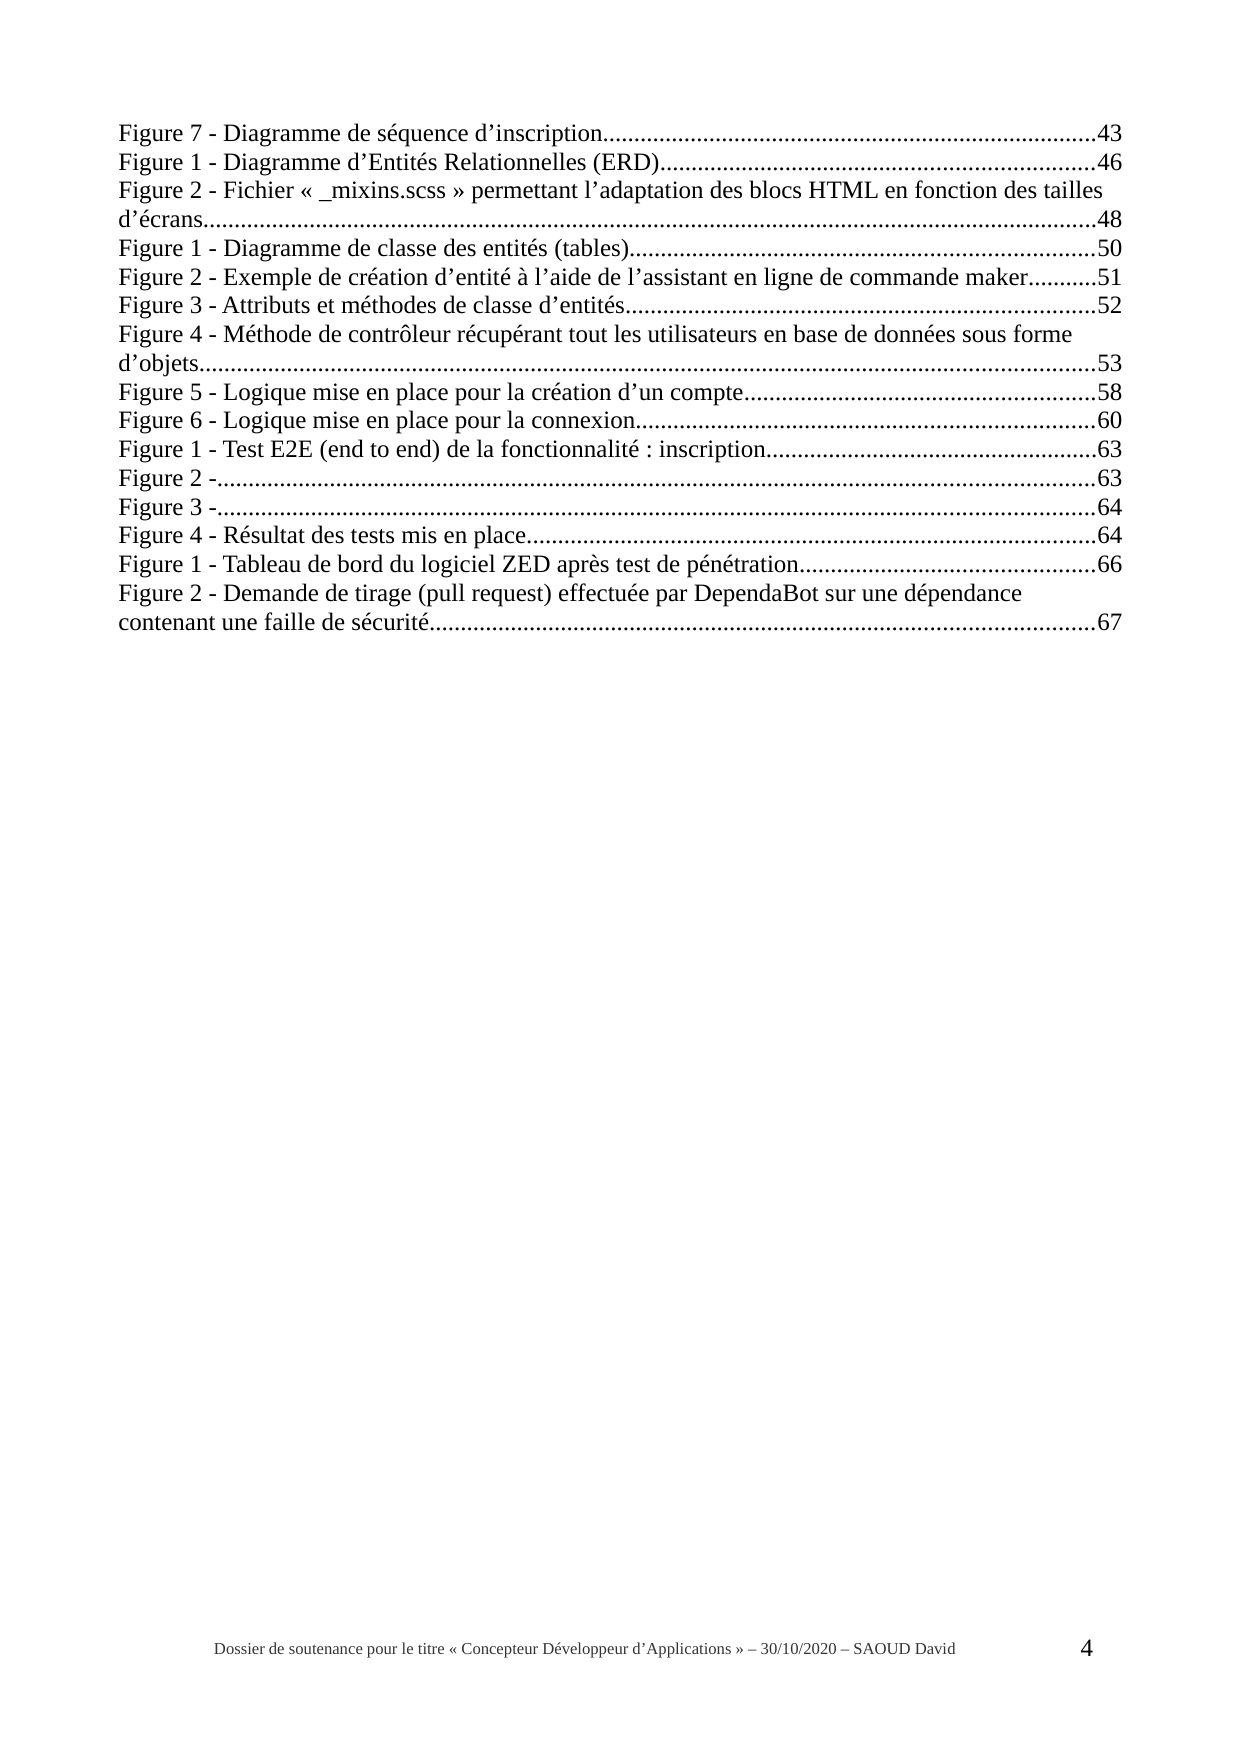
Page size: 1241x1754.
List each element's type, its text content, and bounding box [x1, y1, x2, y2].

text Figure 4 - Résultat des tests mis en place. 64 [118, 521, 1122, 549]
text Figure 3 - 64 [118, 492, 1122, 521]
text Figure 1 - Test E2E (end to end) de la fonctionnalité : inscription 63 [118, 434, 1122, 463]
text Figure 2 - Fichier « _mixins.scss » permettant l’adaptation des blocs HTML en fonction des tailles d’écrans 48 [118, 176, 1122, 233]
text Figure 2 - Exemple de création d’entité à l’aide de l’assistant en ligne de commande maker 51 [118, 262, 1122, 291]
text Figure 3 - Attributs et méthodes de classe d’entités 52 [118, 291, 1122, 319]
text Figure 2 - Demande de tirage (pull request) effectuée par DependaBot sur une dépendance contenant une faille de sécurité 67 [118, 578, 1122, 636]
text Figure 6 - Logique mise en place pour la connexion 60 [118, 406, 1122, 434]
text Figure 2 - 63 [118, 463, 1122, 492]
text Figure 5 - Logique mise en place pour la création d’un compte 58 [118, 377, 1122, 406]
text Figure 4 - Méthode de contrôleur récupérant tout les utilisateurs en base de données sous forme d’objets 53 [118, 319, 1122, 377]
text Figure 1 - Diagramme de classe des entités (tables) 50 [118, 233, 1122, 262]
text Figure 1 - Diagramme d’Entités Relationnelles (ERD) 46 [118, 147, 1122, 176]
text Figure 1 - Tableau de bord du logiciel ZED après test de pénétration 66 [118, 549, 1122, 578]
text Figure 7 - Diagramme de séquence d’inscription. 43 [118, 118, 1122, 147]
